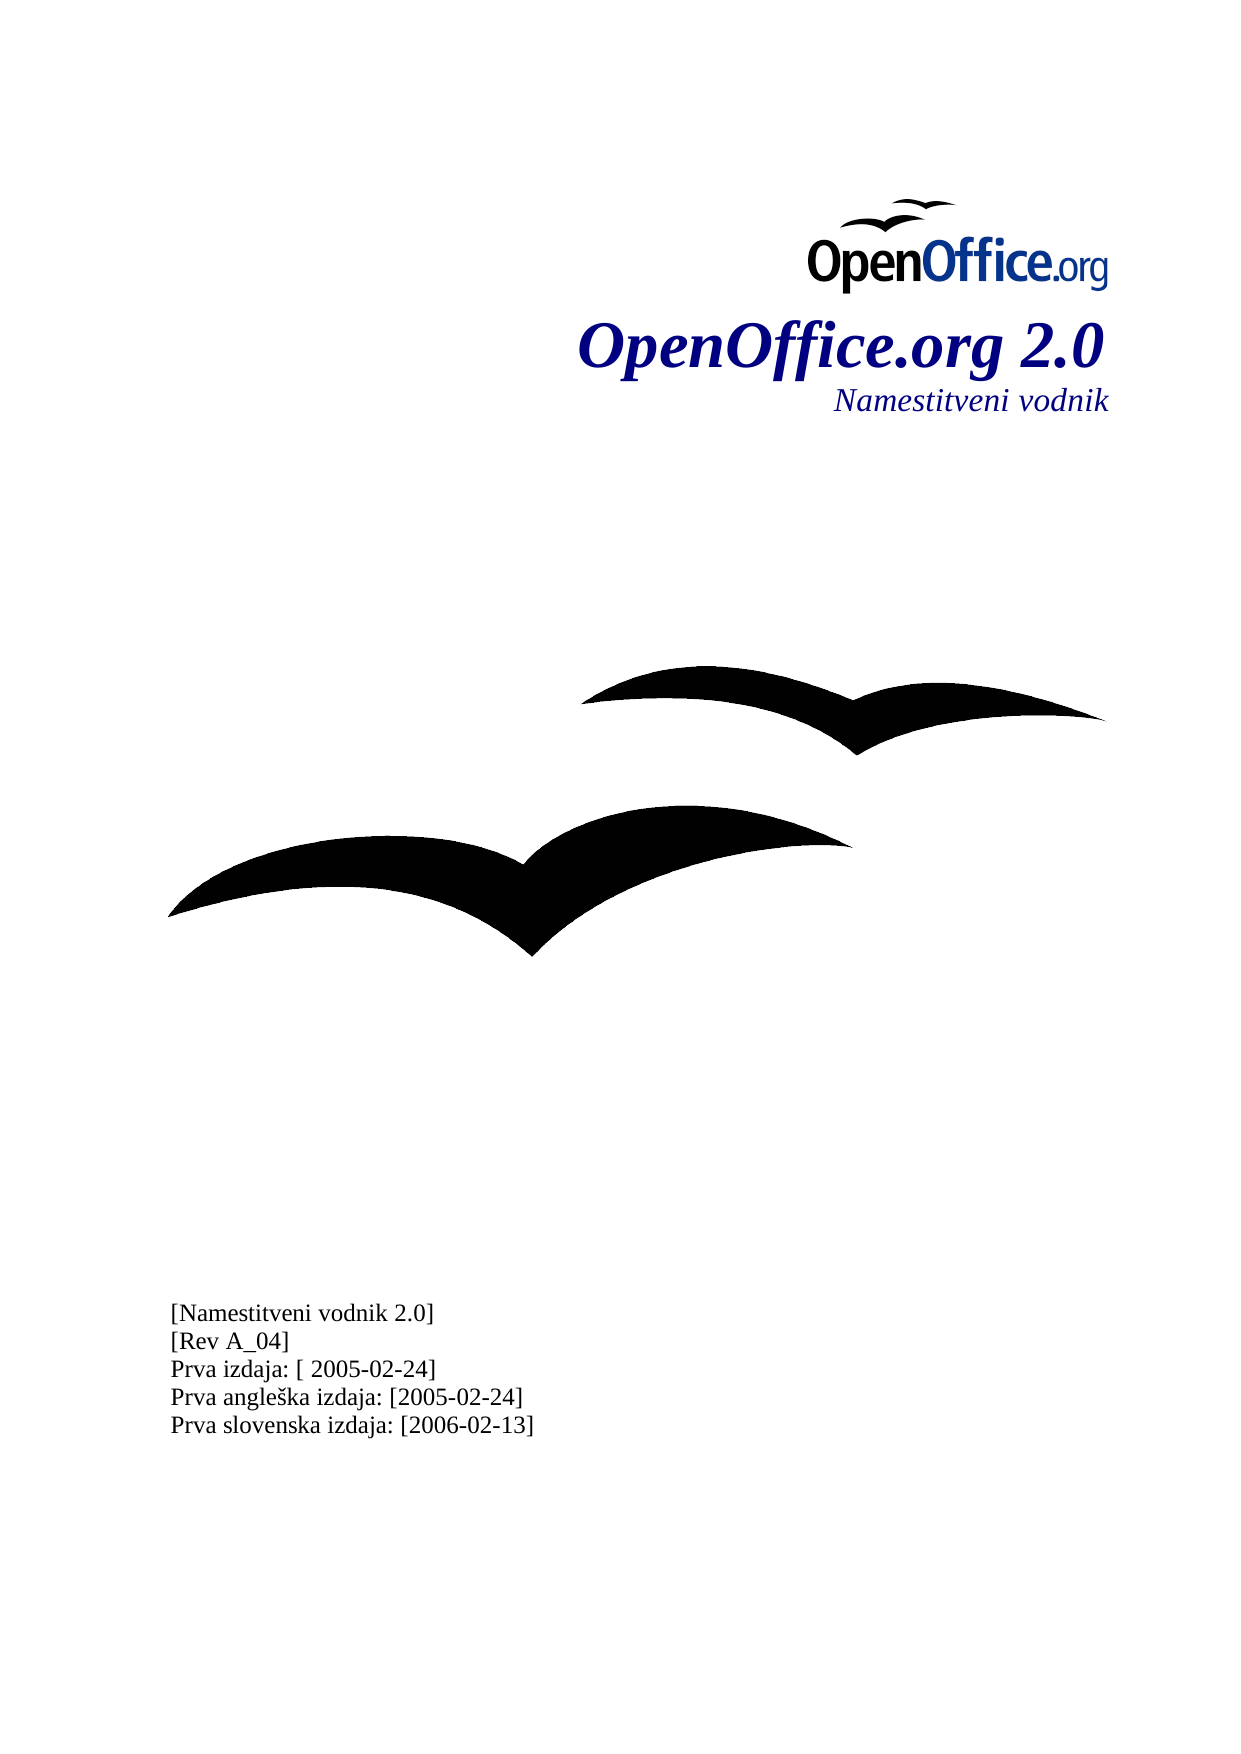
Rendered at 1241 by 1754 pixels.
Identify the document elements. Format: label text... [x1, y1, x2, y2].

table_header [808, 148, 1107, 182]
picture [167, 666, 1108, 957]
picture [808, 199, 1108, 308]
title OpenOffice.org 2.0 [133, 182, 1111, 382]
subtitle Namestitveni vodnik [133, 382, 1112, 419]
table_header [433, 419, 1110, 453]
text [Namestitveni vodnik 2.0] [Rev A_04] Prva izdaja: [ 2005-02-24] Prva angleška izdaja: [2005-02-24] Prva slovenska izdaja: [2006-02-13] [170, 1299, 1107, 1439]
